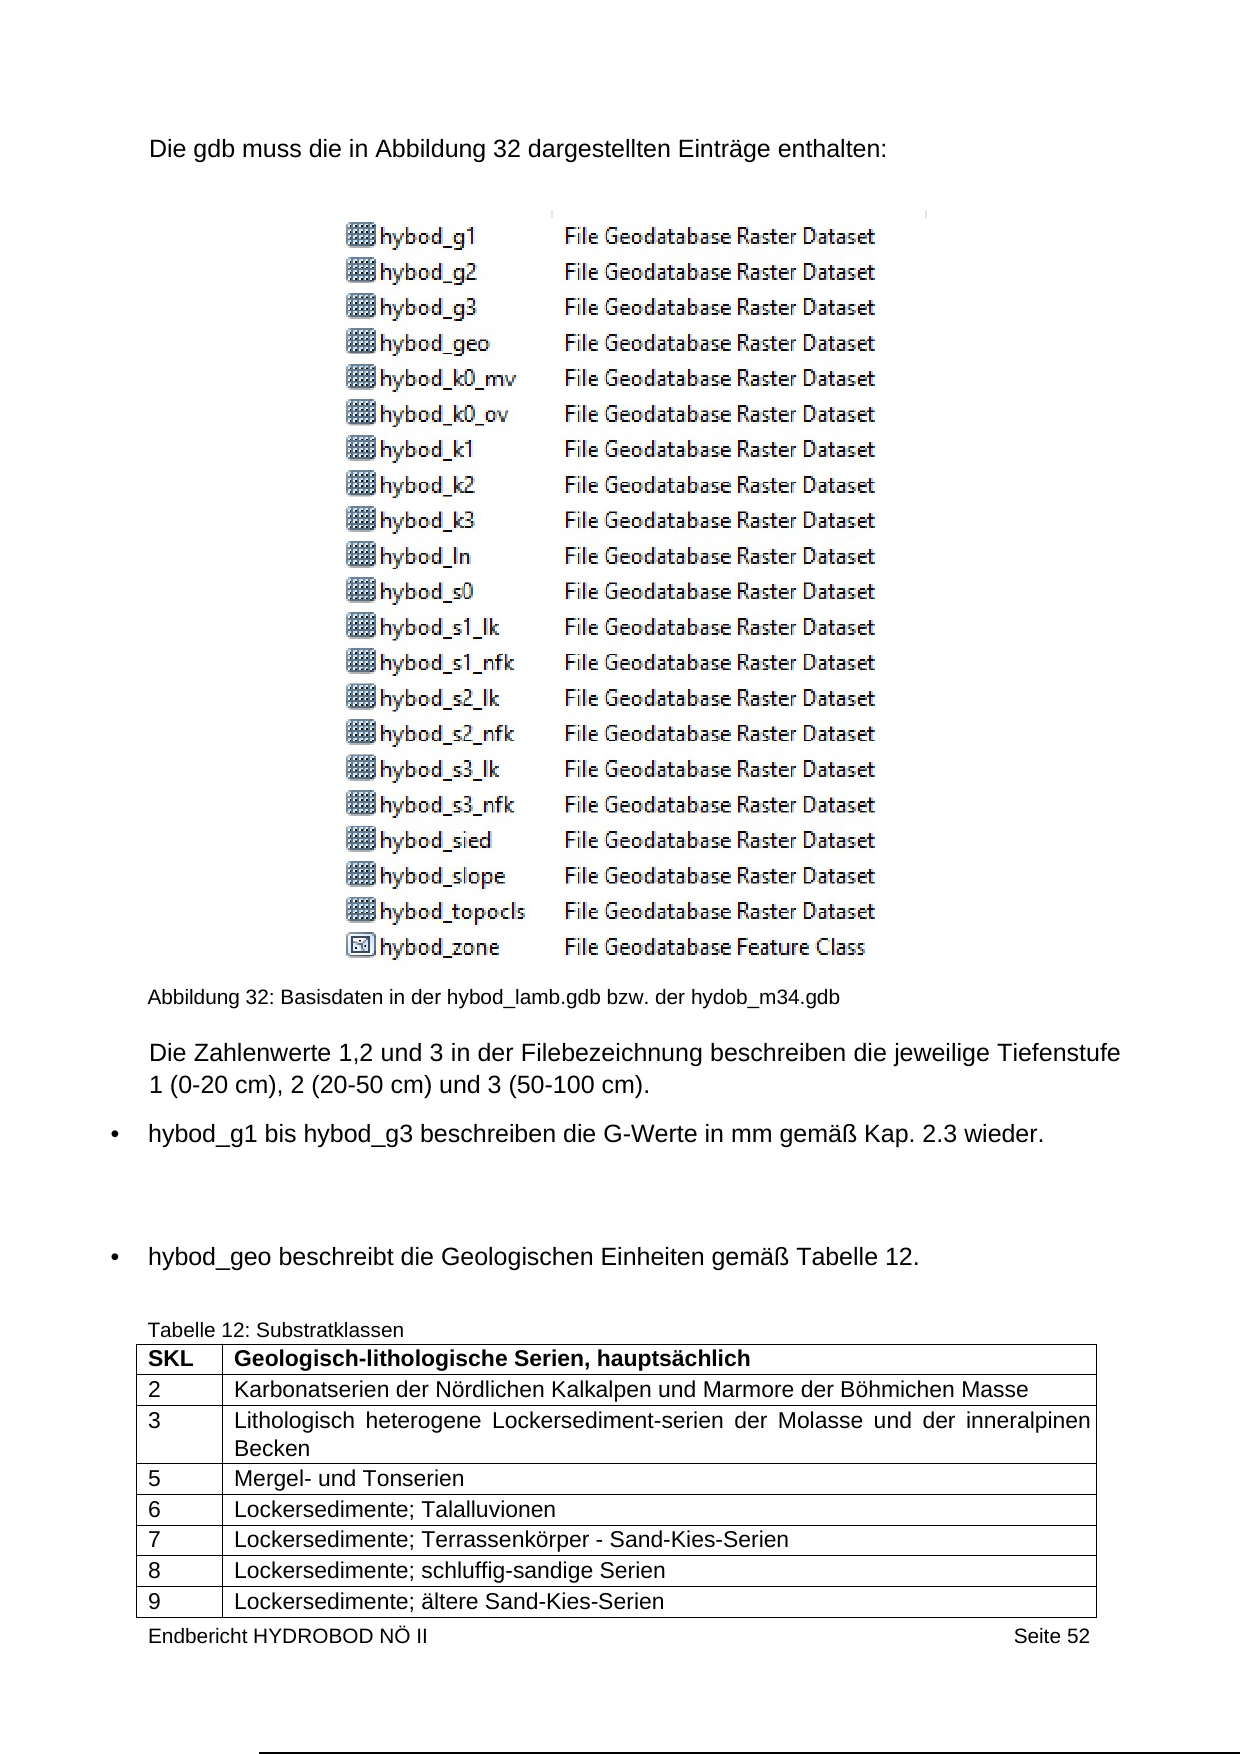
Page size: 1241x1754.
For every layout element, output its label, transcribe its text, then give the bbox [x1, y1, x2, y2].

table_cell 6 [137, 1495, 222, 1525]
text Tabelle 12: Substratklassen [147, 1318, 1123, 1342]
table_cell Lockersedimente; schluffig-sandige Serien [223, 1556, 1096, 1586]
text Die Zahlenwerte 1,2 und 3 in der Filebezeichnung beschreiben die jeweilige Tiefenstufe 1 (0-20 cm), 2 (20-50 cm) und 3 (50-100 cm). [149, 1038, 1123, 1098]
table_header SKL [137, 1345, 222, 1374]
table_cell 7 [137, 1526, 222, 1555]
table_cell Lockersedimente; ältere Sand-Kies-Serien [223, 1587, 1096, 1617]
table_cell 2 [137, 1375, 222, 1405]
table_cell 9 [137, 1587, 222, 1617]
list hybod_g1 bis hybod_g3 beschreiben die G-Werte in mm gemäß Kap. 2.3 wieder. [110, 1119, 1123, 1148]
table_header Geologisch-lithologische Serien, hauptsächlich [223, 1345, 1096, 1374]
table_cell Mergel- und Tonserien [223, 1464, 1096, 1494]
table_cell 3 [137, 1406, 222, 1463]
table_cell Karbonatserien der Nördlichen Kalkalpen und Marmore der Böhmichen Masse [223, 1375, 1096, 1405]
list hybod_geo beschreibt die Geologischen Einheiten gemäß Tabelle 12. [110, 1242, 1123, 1271]
table_cell Lockersedimente; Talalluvionen [223, 1495, 1096, 1525]
table_cell Lockersedimente; Terrassenkörper - Sand-Kies-Serien [223, 1526, 1096, 1555]
table_cell Lithologisch heterogene Lockersediment-serien der Molasse und der inneralpinen Becken [223, 1406, 1096, 1463]
table_cell 5 [137, 1464, 222, 1494]
text Abbildung 32: Basisdaten in der hybod_lamb.gdb bzw. der hydob_m34.gdb [147, 985, 1123, 1009]
table_cell 8 [137, 1556, 222, 1586]
text Die gdb muss die in Abbildung 32 dargestellten Einträge enthalten: [149, 134, 1123, 163]
